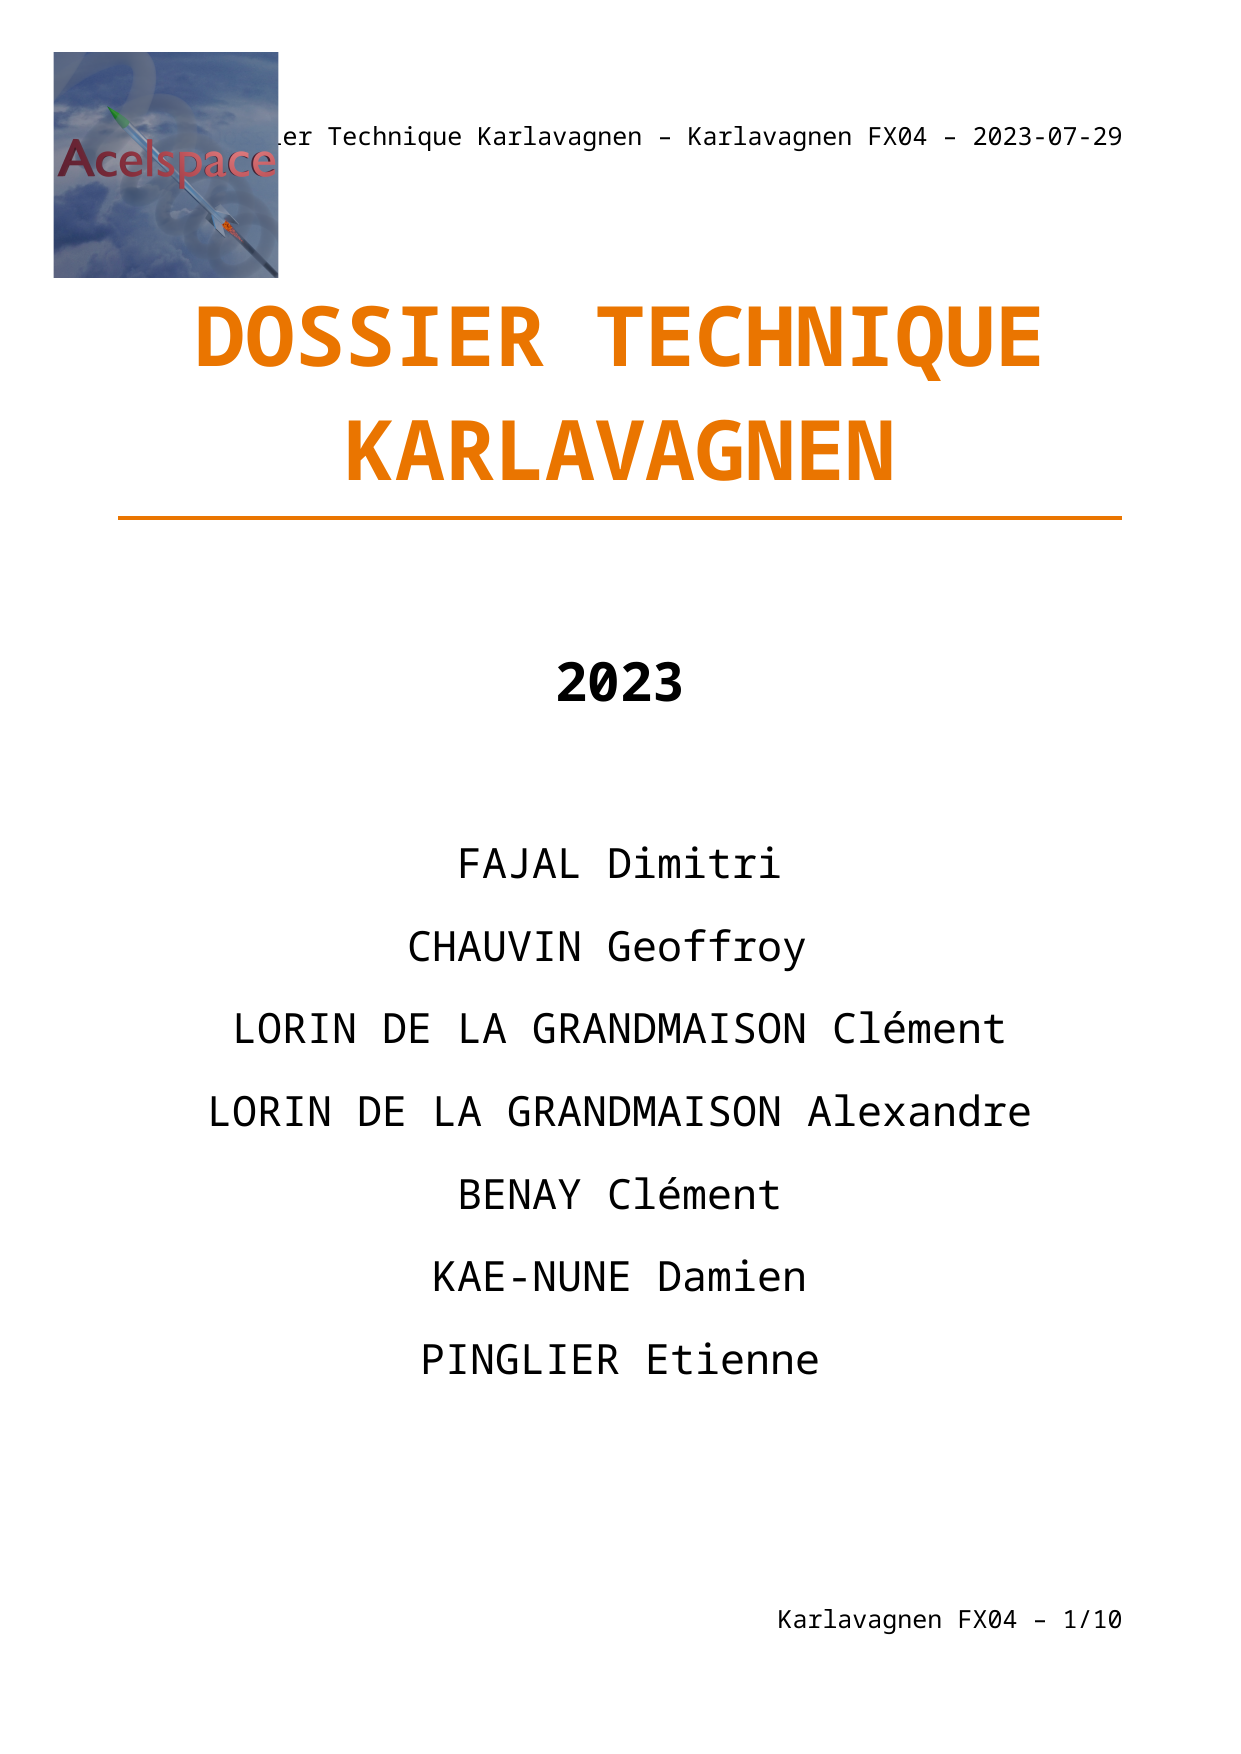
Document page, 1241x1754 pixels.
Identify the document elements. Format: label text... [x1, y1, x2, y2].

text PINGLIER Etienne [118, 1330, 1122, 1387]
text CHAUVIN Geoffroy [118, 916, 1122, 973]
text BENAY Clément [118, 1164, 1122, 1221]
picture [53, 52, 279, 278]
text FAJAL Dimitri [118, 834, 1122, 890]
text LORIN DE LA GRANDMAISON Alexandre [118, 1082, 1122, 1138]
subtitle 2023 [118, 643, 1122, 717]
title Dossier Technique Karlavagnen [118, 207, 1122, 516]
text KAE-NUNE Damien [118, 1247, 1122, 1304]
text LORIN DE LA GRANDMAISON Clément [118, 999, 1122, 1056]
